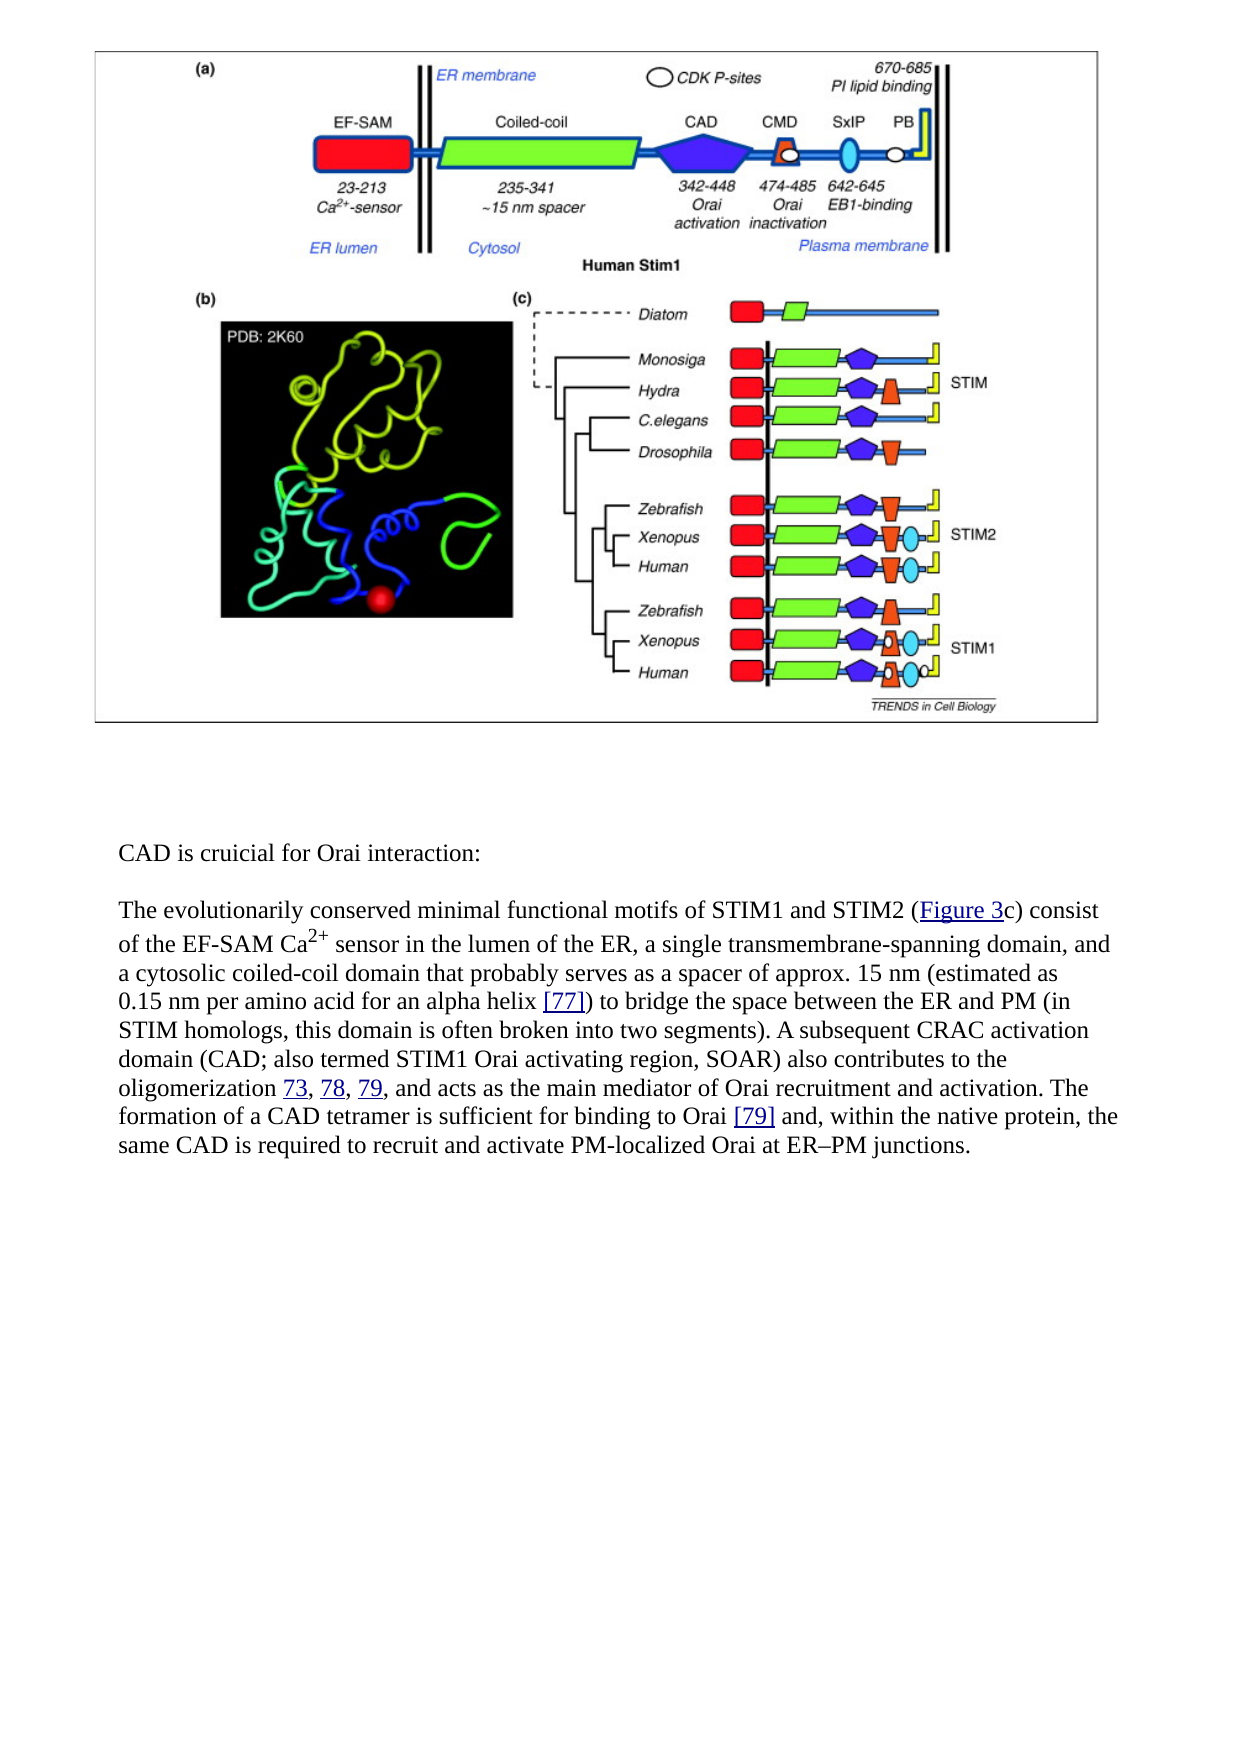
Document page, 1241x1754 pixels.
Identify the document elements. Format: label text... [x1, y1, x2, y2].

text The evolutionarily conserved minimal functional motifs of STIM1 and STIM2 (Figure 3c) consist of the EF-SAM Ca2+ sensor in the lumen of the ER, a single transmembrane-spanning domain, and a cytosolic coiled-coil domain that probably serves as a spacer of approx. 15 nm (estimated as 0.15 nm per amino acid for an alpha helix [77]) to bridge the space between the ER and PM (in STIM homologs, this domain is often broken into two segments). A subsequent CRAC activation domain (CAD; also termed STIM1 Orai activating region, SOAR) also contributes to the oligomerization 73, 78, 79, and acts as the main mediator of Orai recruitment and activation. The formation of a CAD tetramer is sufficient for binding to Orai [79] and, within the native protein, the same CAD is required to recruit and activate PM-localized Orai at ER–PM junctions. [118, 895, 1122, 1159]
picture [94, 51, 1099, 723]
text CAD is cruicial for Orai interaction: [118, 838, 1122, 867]
